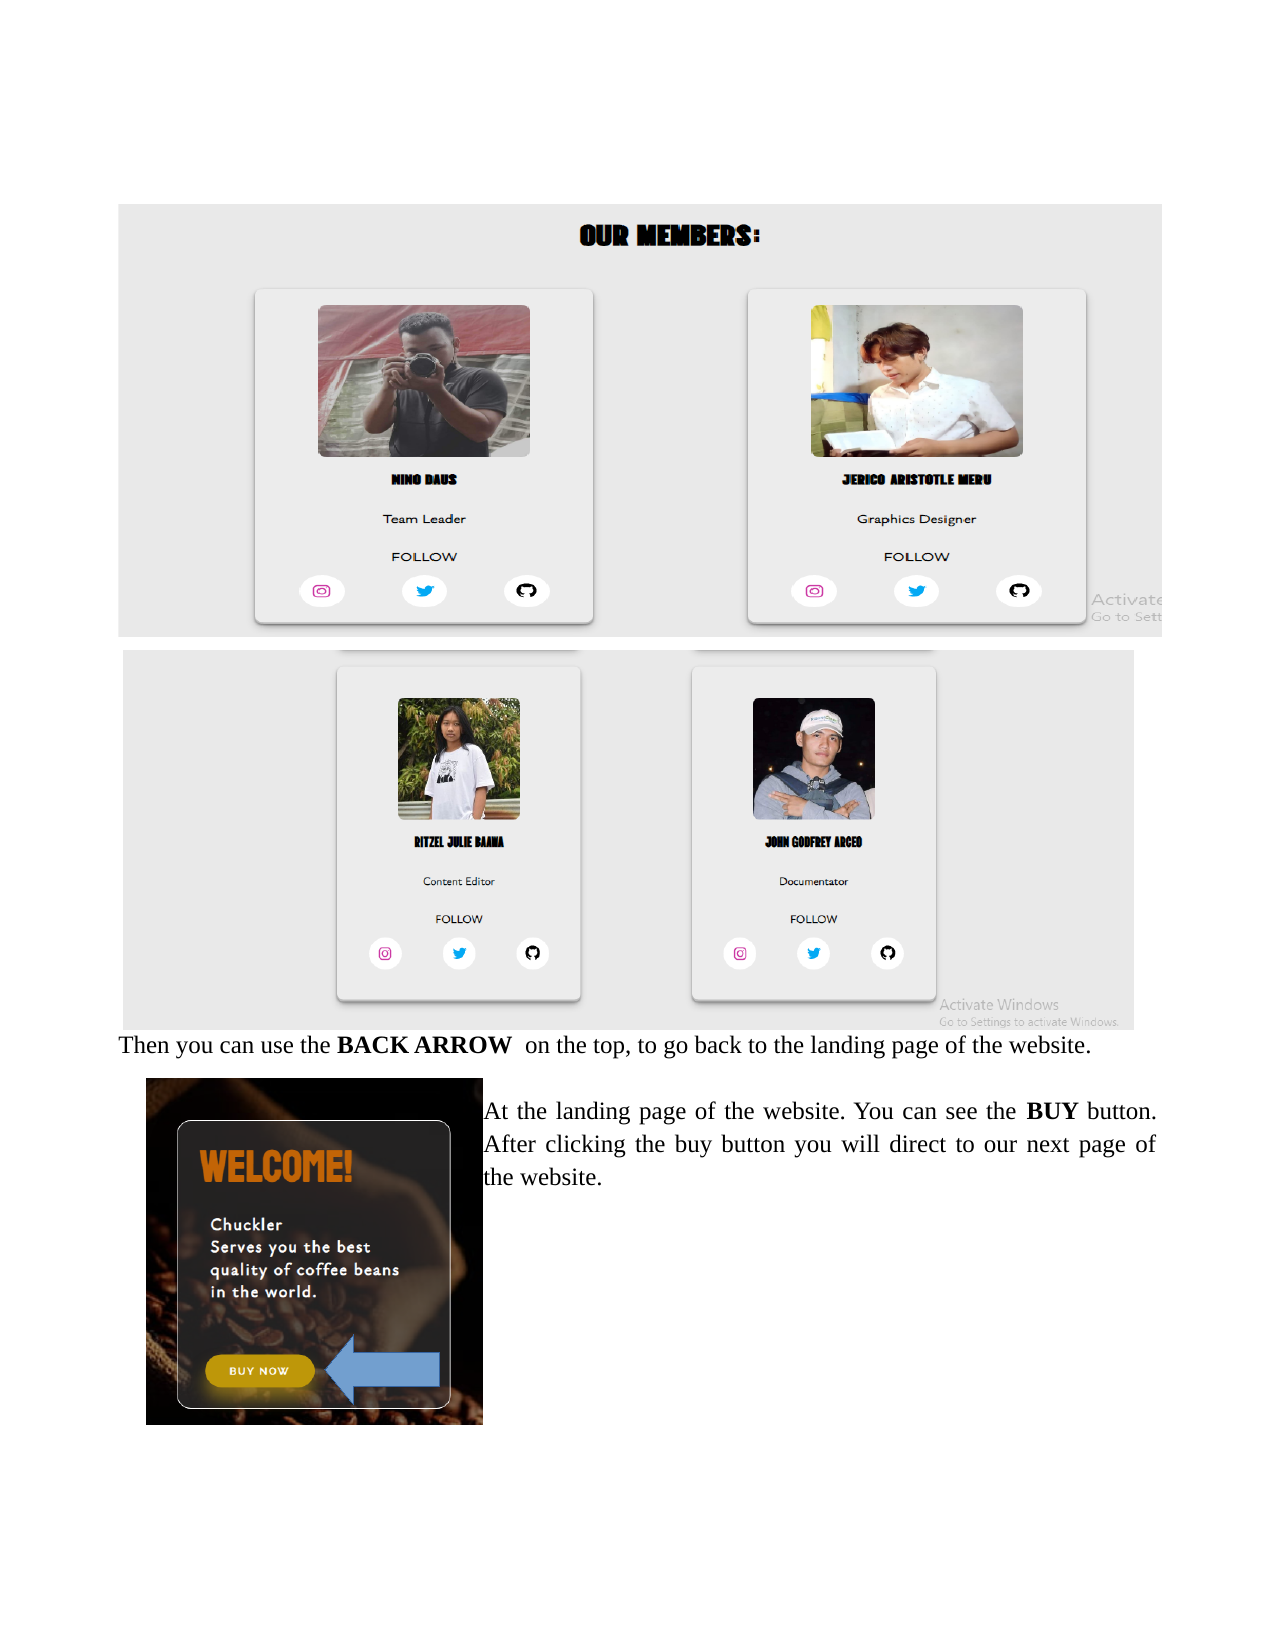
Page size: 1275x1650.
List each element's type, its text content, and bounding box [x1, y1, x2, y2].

text At the landing page of the website. You can see the BUY button. After clicking the buy button you will direct to our next page of the website. [218, 1096, 1157, 1191]
text [118, 184, 1157, 204]
text Then you can use the BACK ARROW on the top, to go back to the landing page of the website. [118, 637, 1157, 1059]
picture [118, 204, 1162, 637]
picture [123, 650, 1134, 1030]
picture [146, 1078, 218, 1425]
